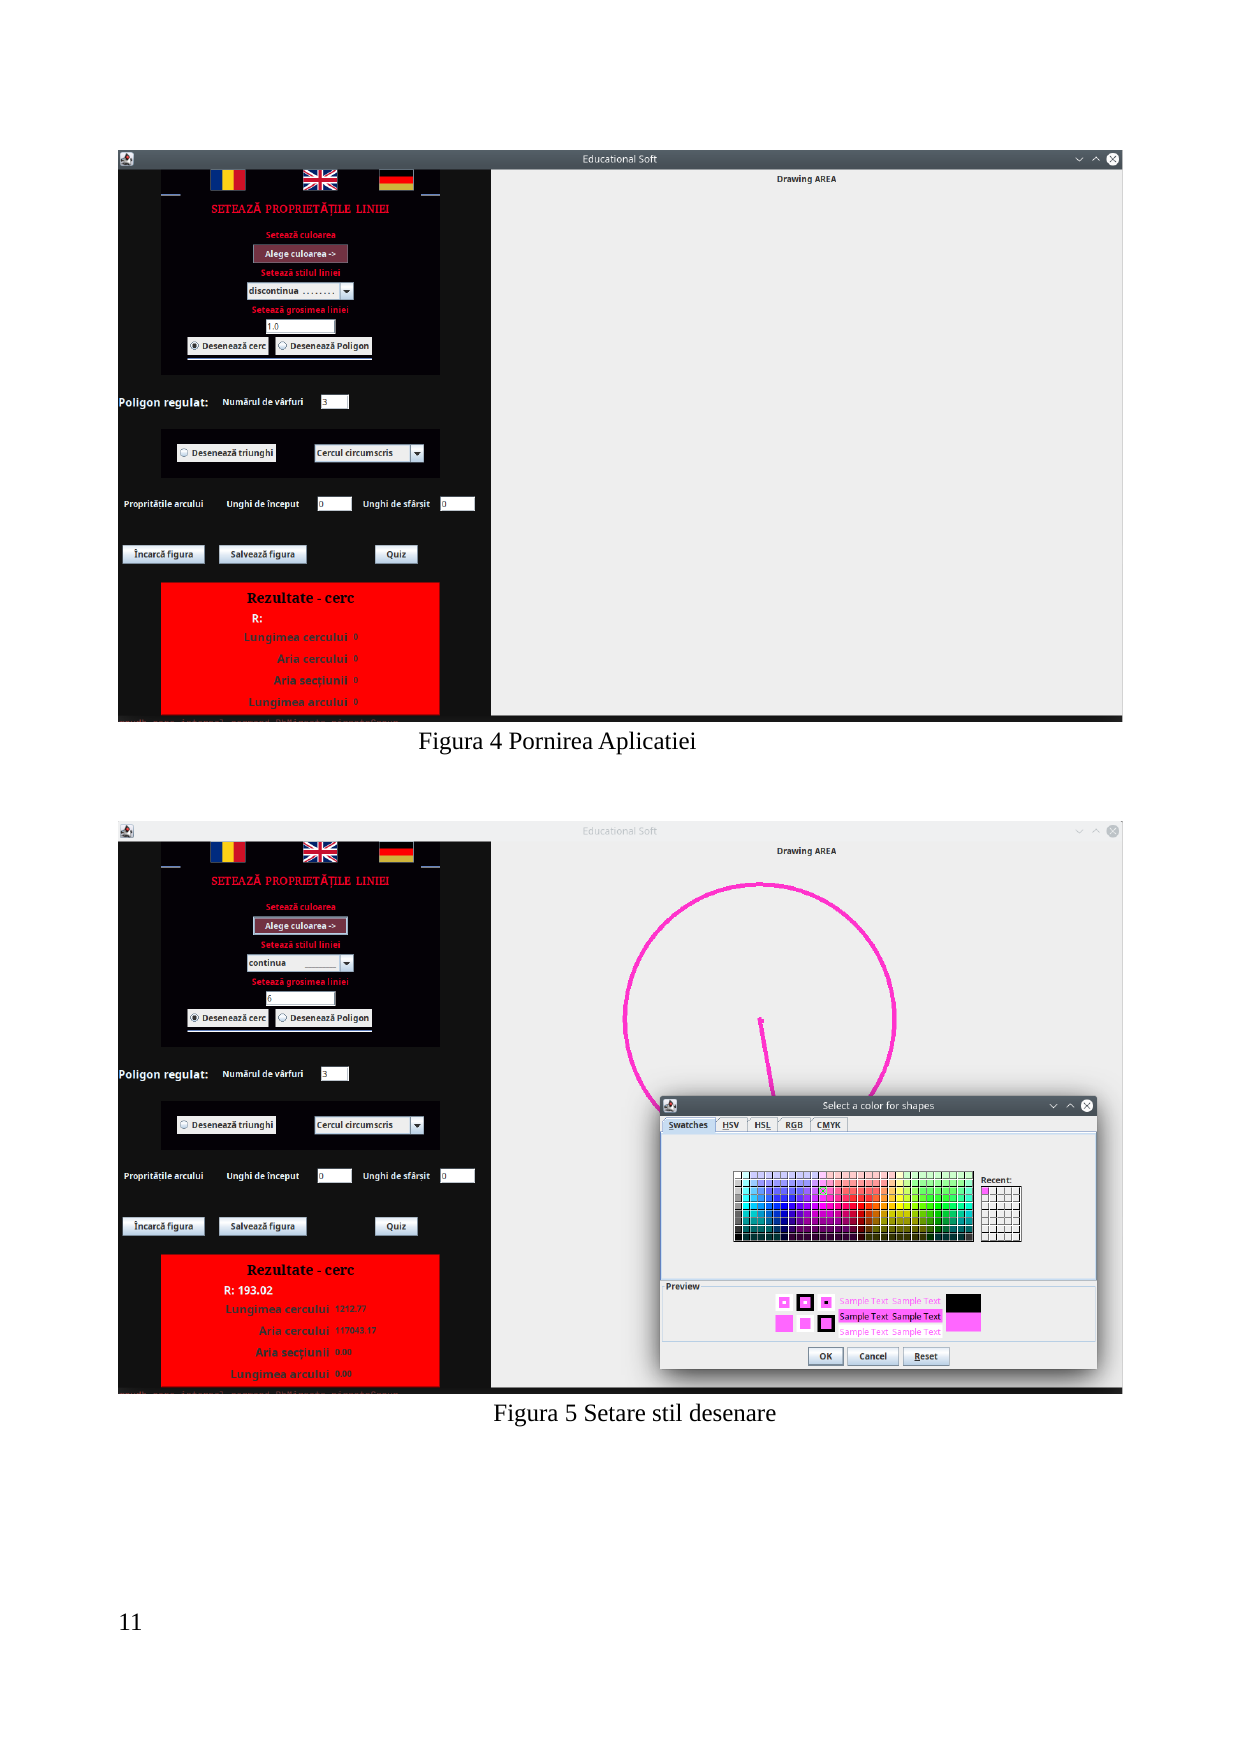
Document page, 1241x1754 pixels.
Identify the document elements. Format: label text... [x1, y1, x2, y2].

picture [118, 150, 1123, 722]
picture [118, 821, 1123, 1394]
text Figura 4 Pornirea Aplicatiei [118, 722, 1122, 755]
text Figura 5 Setare stil desenare [118, 1394, 1122, 1427]
